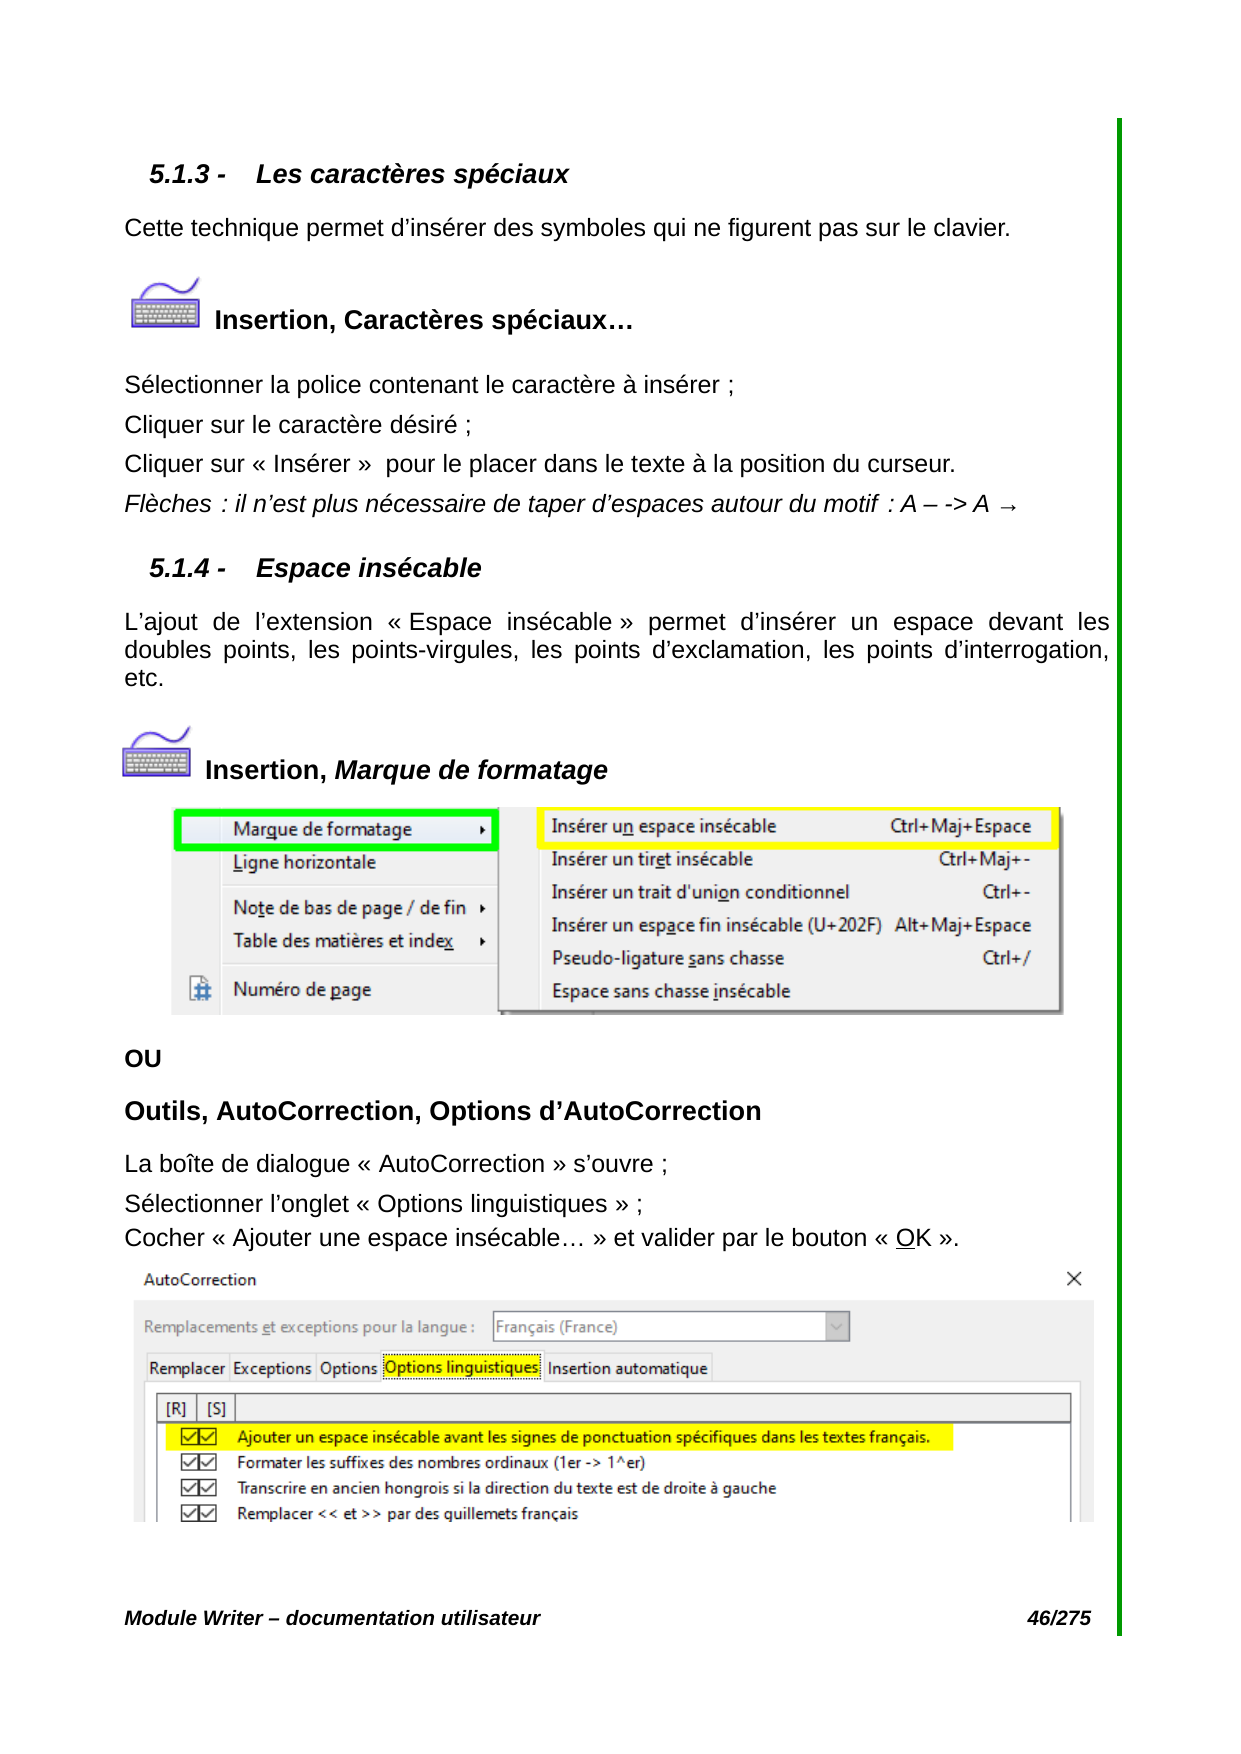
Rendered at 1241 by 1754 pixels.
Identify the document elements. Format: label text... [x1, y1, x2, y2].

text Insertion, Marque de formatage [194, 755, 1111, 785]
picture [133, 1264, 1094, 1522]
text Cocher « Ajouter une espace insécable… » et valider par le bouton « OK ». [124, 1223, 1111, 1251]
text Cette technique permet d’insérer des symboles qui ne figurent pas sur le clavier. [124, 214, 1111, 242]
subtitle Les caractères spéciaux [149, 159, 1111, 190]
text Sélectionner l’onglet « Options linguistiques » ; [124, 1189, 1111, 1217]
picture [118, 715, 194, 791]
text L’ajout de l’extension « Espace insécable » permet d’insérer un espace devant les doubles points, les points-virgules, les points d’exclamation, les points d’interrogation, etc. [124, 608, 1111, 692]
text OU [124, 809, 1111, 1072]
text La boîte de dialogue « AutoCorrection » s’ouvre ; [124, 1150, 1111, 1178]
text Sélectionner la police contenant le caractère à insérer ; [124, 371, 1111, 399]
text Flèches : il n’est plus nécessaire de taper d’espaces autour du motif : A – -> A → [124, 490, 1111, 518]
picture [171, 807, 1064, 1015]
text Insertion, Caractères spéciaux… [203, 305, 1111, 336]
text Outils, AutoCorrection, Options d’AutoCorrection [124, 1096, 1111, 1126]
text Cliquer sur le caractère désiré ; [124, 411, 1111, 438]
subtitle Espace insécable [149, 553, 1111, 584]
text Cliquer sur « Insérer » pour le placer dans le texte à la position du curseur. [124, 450, 1111, 478]
picture [127, 266, 203, 342]
